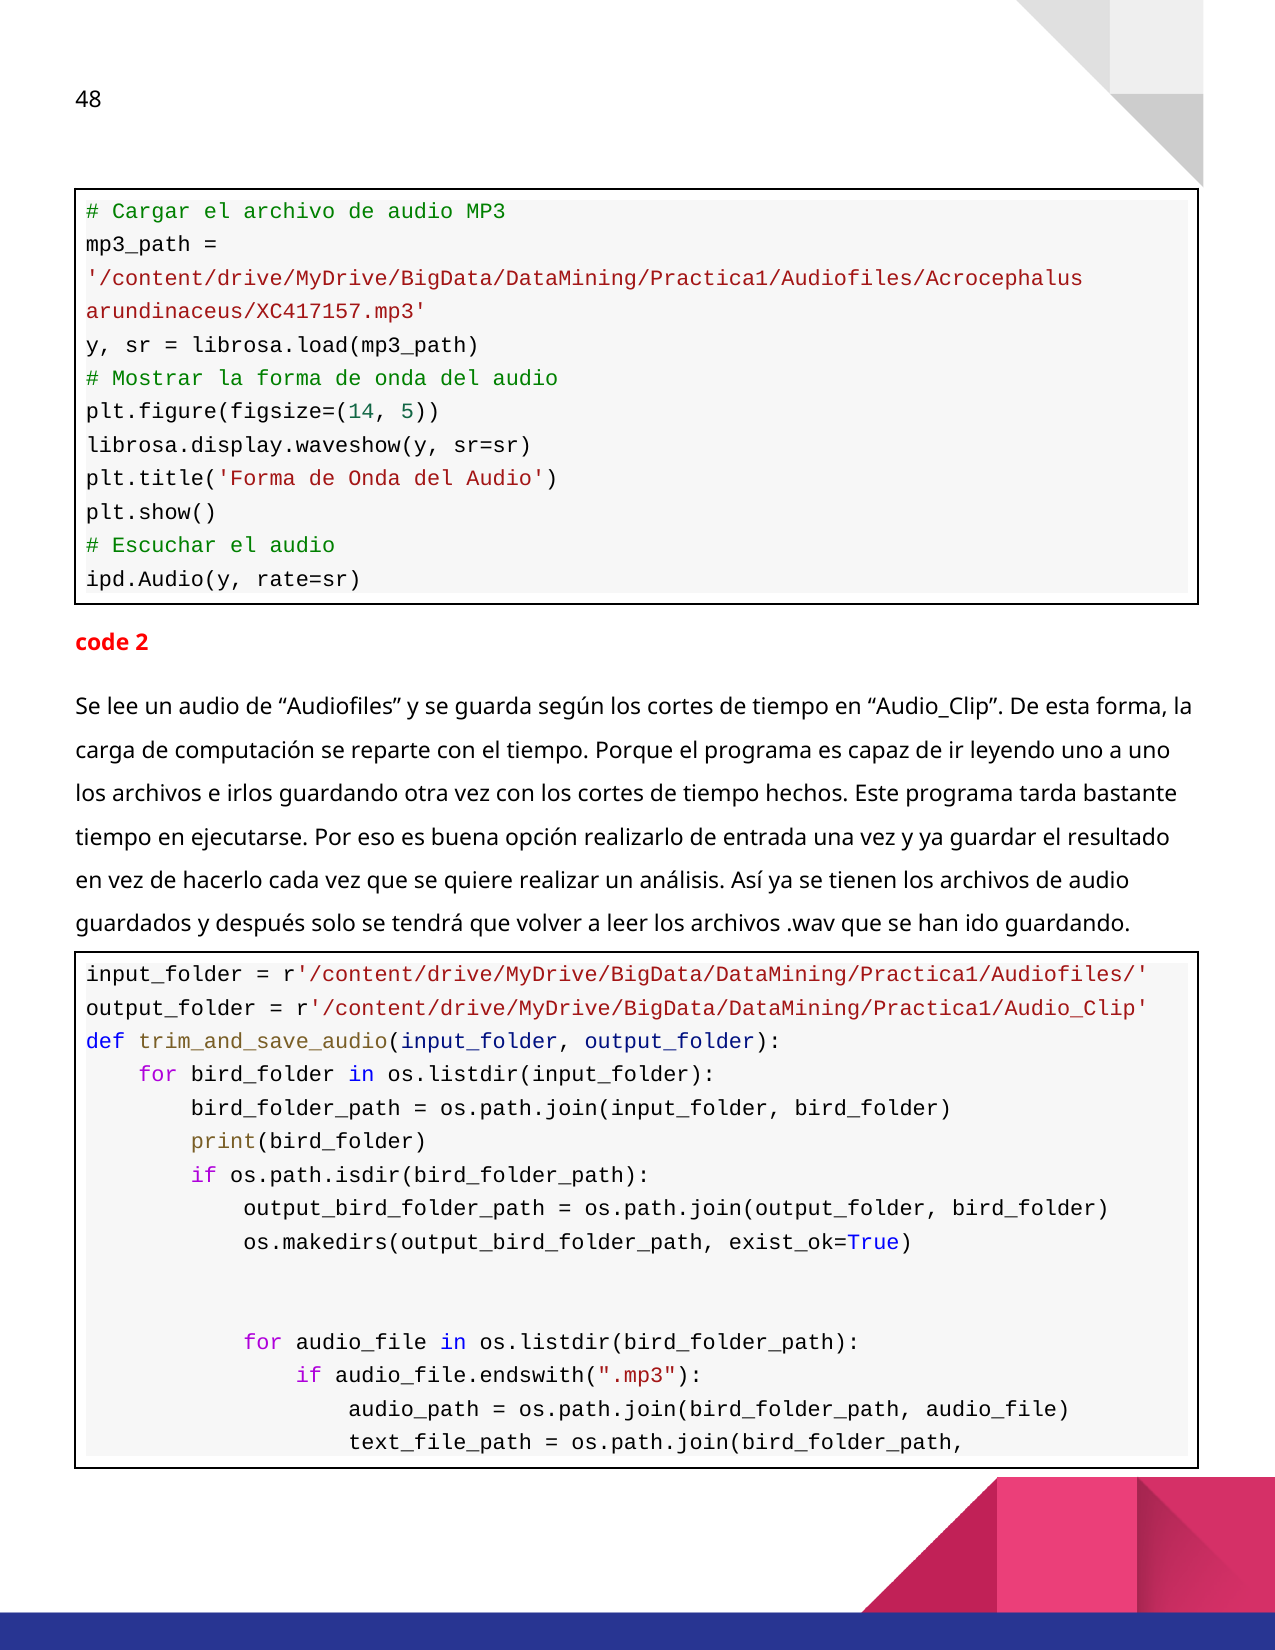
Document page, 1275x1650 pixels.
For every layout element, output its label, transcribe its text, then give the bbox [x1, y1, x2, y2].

picture [1015, 0, 1204, 188]
picture [0, 1475, 1275, 1650]
table_header input_folder = r'/content/drive/MyDrive/BigData/DataMining/Practica1/Audiofiles/' output_folder = r'/content/drive/MyDrive/BigData/DataMining/Practica1/Audio_Clip' def trim_and_save_audio(input_folder, output_folder): for bird_folder in os.listdir(input_folder): bird_folder_path = os.path.join(input_folder, bird_folder) print(bird_folder) if os.path.isdir(bird_folder_path): output_bird_folder_path = os.path.join(output_folder, bird_folder) os.makedirs(output_bird_folder_path, exist_ok=True) for audio_file in os.listdir(bird_folder_path): if audio_file.endswith(".mp3"): audio_path = os.path.join(bird_folder_path, audio_file) text_file_path = os.path.join(bird_folder_path, [76, 953, 1197, 1467]
table_header # Cargar el archivo de audio MP3 mp3_path = '/content/drive/MyDrive/BigData/DataMining/Practica1/Audiofiles/Acrocephalus arundinaceus/XC417157.mp3' y, sr = librosa.load(mp3_path) # Mostrar la forma de onda del audio plt.figure(figsize=(14, 5)) librosa.display.waveshow(y, sr=sr) plt.title('Forma de Onda del Audio') plt.show() # Escuchar el audio ipd.Audio(y, rate=sr) [76, 190, 1197, 603]
text Se lee un audio de “Audiofiles” y se guarda según los cortes de tiempo en “Audio_Clip”. De esta forma, la carga de computación se reparte con el tiempo. Porque el programa es capaz de ir leyendo uno a uno los archivos e irlos guardando otra vez con los cortes de tiempo hechos. Este programa tarda bastante tiempo en ejecutarse. Por eso es buena opción realizarlo de entrada una vez y ya guardar el resultado en vez de hacerlo cada vez que se quiere realizar un análisis. Así ya se tienen los archivos de audio guardados y después solo se tendrá que volver a leer los archivos .wav que se han ido guardando. [75, 690, 1198, 939]
text code 2 [75, 626, 1198, 657]
